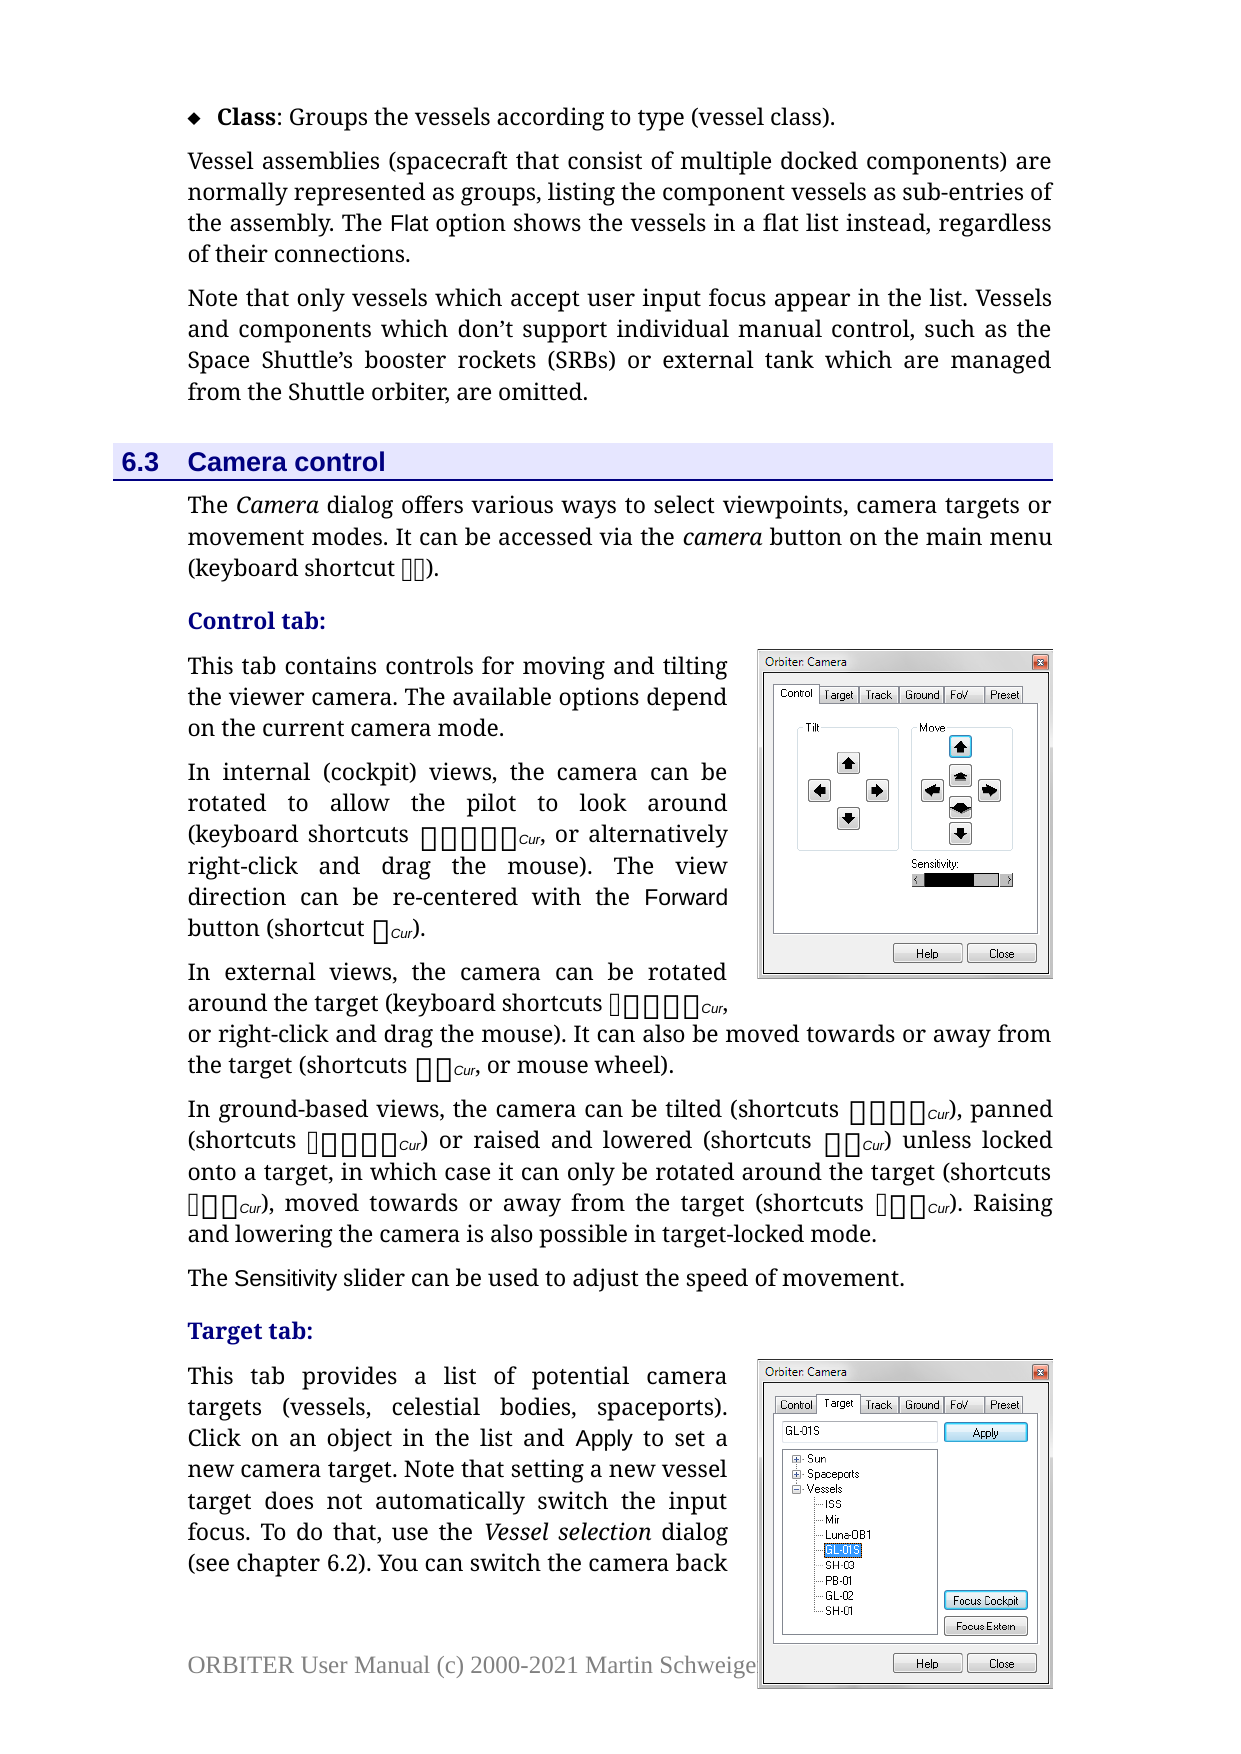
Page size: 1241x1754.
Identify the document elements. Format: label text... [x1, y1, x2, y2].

subtitle Control tab: [187, 605, 1053, 636]
text In internal (cockpit) views, the camera can be rotated to allow the pilot to look around (keyboard shortcuts Cur, or alternatively right-click and drag the mouse). The view direction can be re-centered with the Forward button (shortcut Cur). [187, 755, 757, 943]
list Class: Groups the vessels according to type (vessel class). [187, 100, 1053, 132]
text The Camera dialog offers various ways to select viewpoints, camera targets or movement modes. It can be accessed via the camera button on the main menu (keyboard shortcut ). [187, 489, 1053, 582]
text This tab contains controls for moving and tilting the viewer camera. The available options depend on the current camera mode. [187, 649, 757, 743]
picture [757, 1359, 1053, 1689]
text In external views, the camera can be rotated around the target (keyboard shortcuts Cur, or right-click and drag the mouse). It can also be moved towards or away from the target (shortcuts Cur, or mouse wheel). [187, 955, 1053, 1080]
subtitle Target tab: [187, 1315, 1053, 1346]
text Note that only vessels which accept user input focus appear in the list. Vessels and components which don’t support individual manual control, such as the Space Shuttle’s booster rockets (SRBs) or external tank which are managed from the Shuttle orbiter, are omitted. [187, 281, 1053, 406]
subtitle Camera control [113, 443, 1053, 479]
text This tab provides a list of potential camera targets (vessels, celestial bodies, spaceports). Click on an object in the list and Apply to set a new camera target. Note that setting a new vessel target does not automatically switch the input focus. To do that, use the Vessel selection dialog (see chapter 6.1). You can switch the camera back to the vessel you are controlling by pressing the Focus cockpit or Focus extern buttons (shortcut ). [187, 1359, 757, 1578]
text In ground-based views, the camera can be tilted (shortcuts Cur), panned (shortcuts Cur) or raised and lowered (shortcuts Cur) unless locked onto a target, in which case it can only be rotated around the target (shortcuts Cur), moved towards or away from the target (shortcuts Cur). Raising and lowering the camera is also possible in target-locked mode. [187, 1093, 1053, 1249]
text Vessel assemblies (spacecraft that consist of multiple docked components) are normally represented as groups, listing the component vessels as sub-entries of the assembly. The Flat option shows the vessels in a flat list instead, regardless of their connections. [187, 144, 1053, 269]
picture [757, 649, 1053, 979]
text The Sensitivity slider can be used to adjust the speed of movement. [187, 1261, 1053, 1292]
